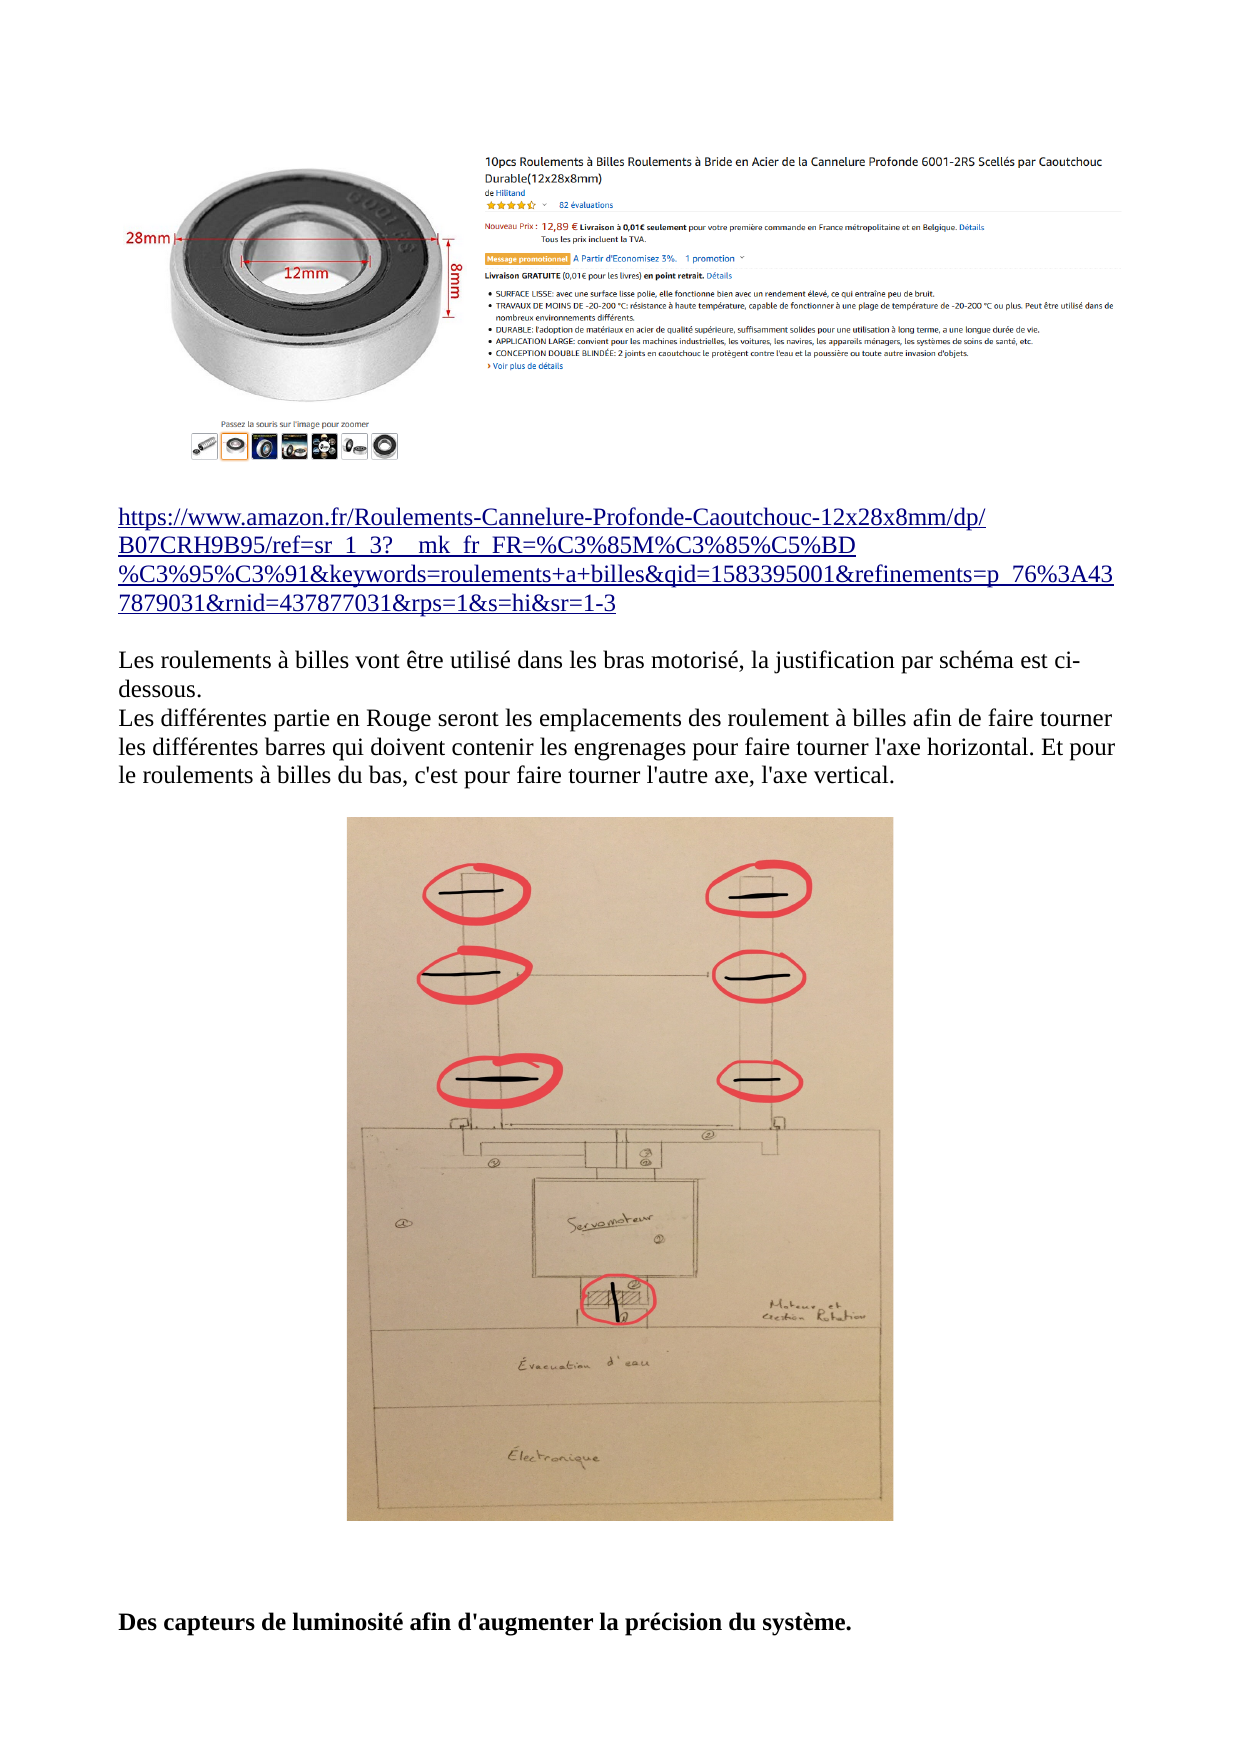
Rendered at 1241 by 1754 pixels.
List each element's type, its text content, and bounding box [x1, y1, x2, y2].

text Les différentes partie en Rouge seront les emplacements des roulement à billes afin de faire tourner les différentes barres qui doivent contenir les engrenages pour faire tourner l'axe horizontal. Et pour le roulements à billes du bas, c'est pour faire tourner l'autre axe, l'axe vertical. [118, 703, 1122, 789]
picture [118, 146, 1123, 473]
text Des capteurs de luminosité afin d'augmenter la précision du système. [118, 1607, 1122, 1636]
text Les roulements à billes vont être utilisé dans les bras motorisé, la justification par schéma est ci-dessous. [118, 645, 1122, 703]
text https://www.amazon.fr/Roulements-Cannelure-Profonde-Caoutchouc-12x28x8mm/dp/B07CRH9B95/ref=sr_1_3?__mk_fr_FR=%C3%85M%C3%85%C5%BD%C3%95%C3%91&keywords=roulements+a+billes&qid=1583395001&refinements=p_76%3A437879031&rnid=437877031&rps=1&s=hi&sr=1-3 [118, 502, 1122, 617]
picture [346, 817, 894, 1521]
